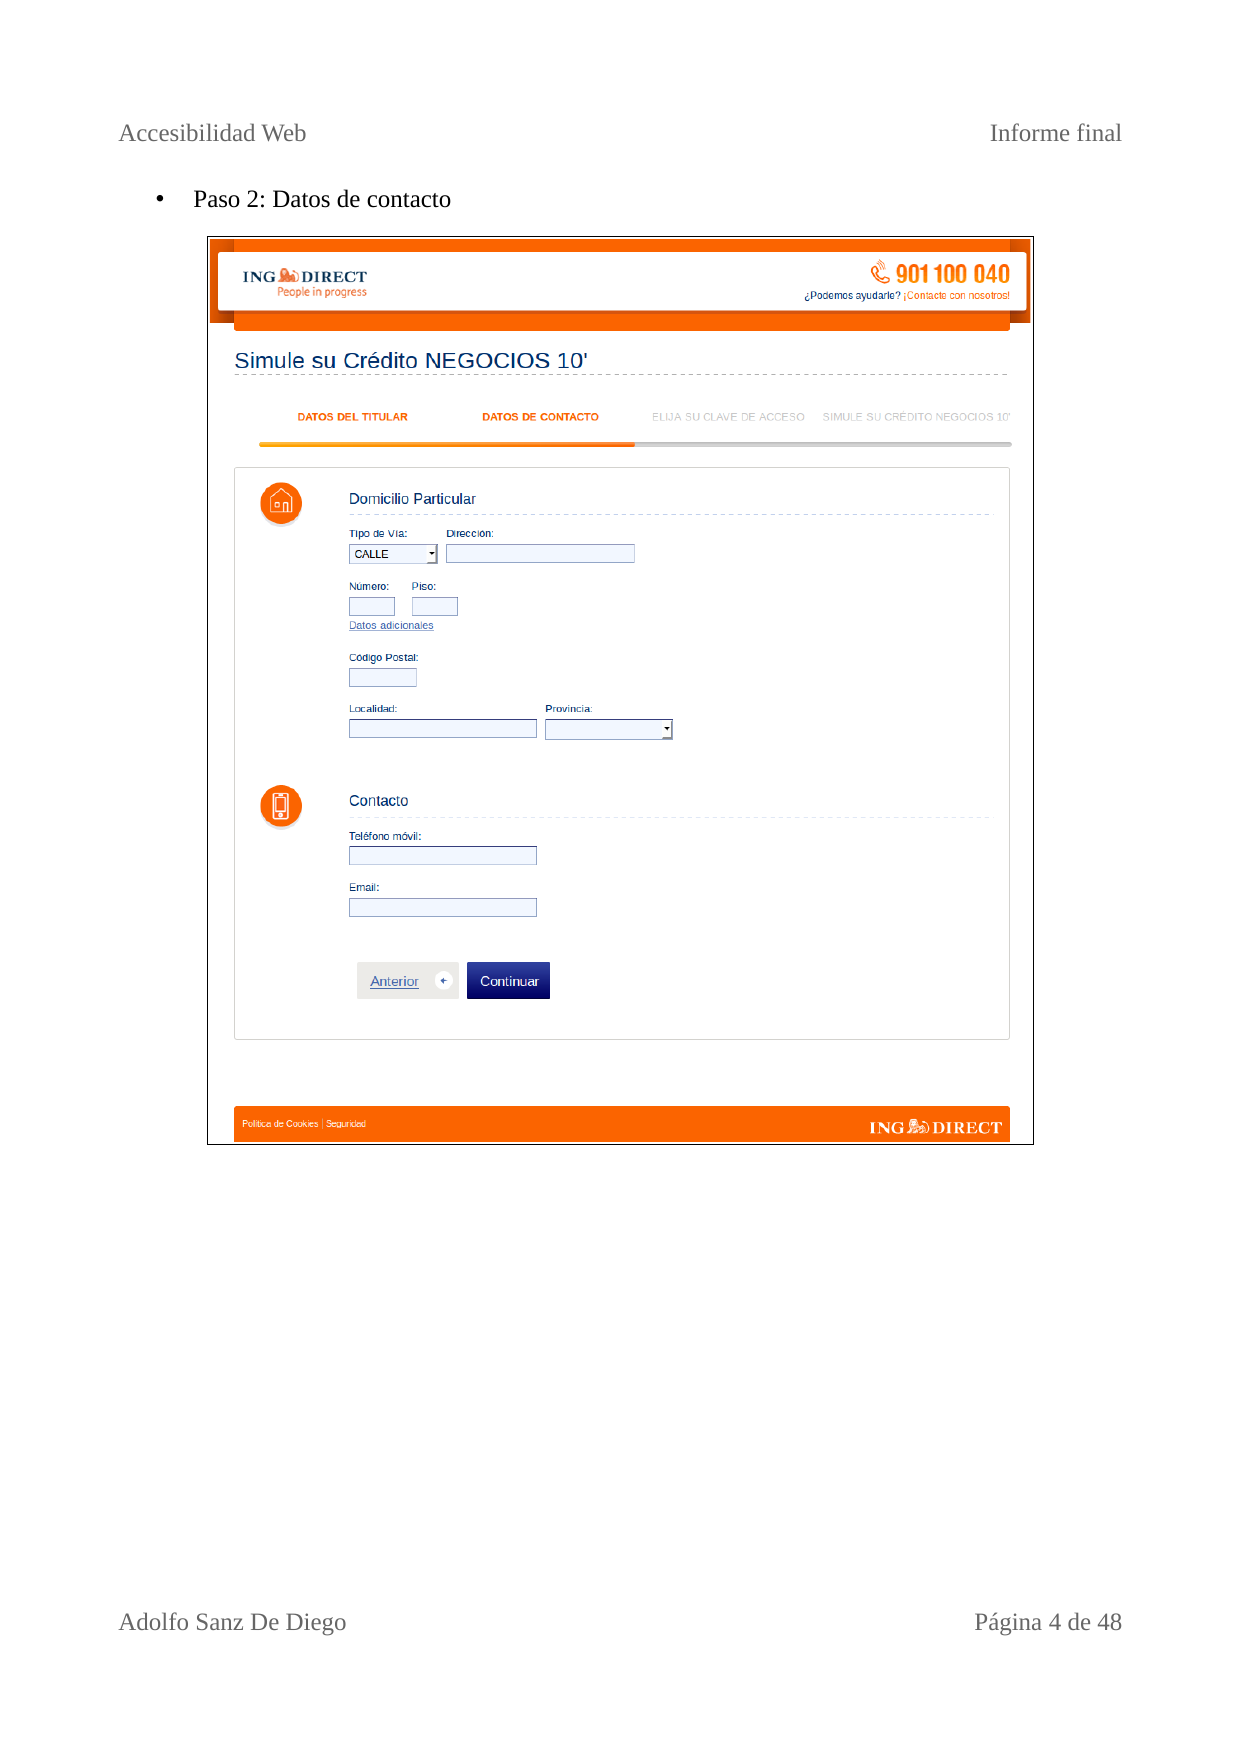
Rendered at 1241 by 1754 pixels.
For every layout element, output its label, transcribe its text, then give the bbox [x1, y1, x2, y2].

list Paso 2: Datos de contacto [156, 184, 1122, 212]
picture [209, 239, 1031, 1142]
